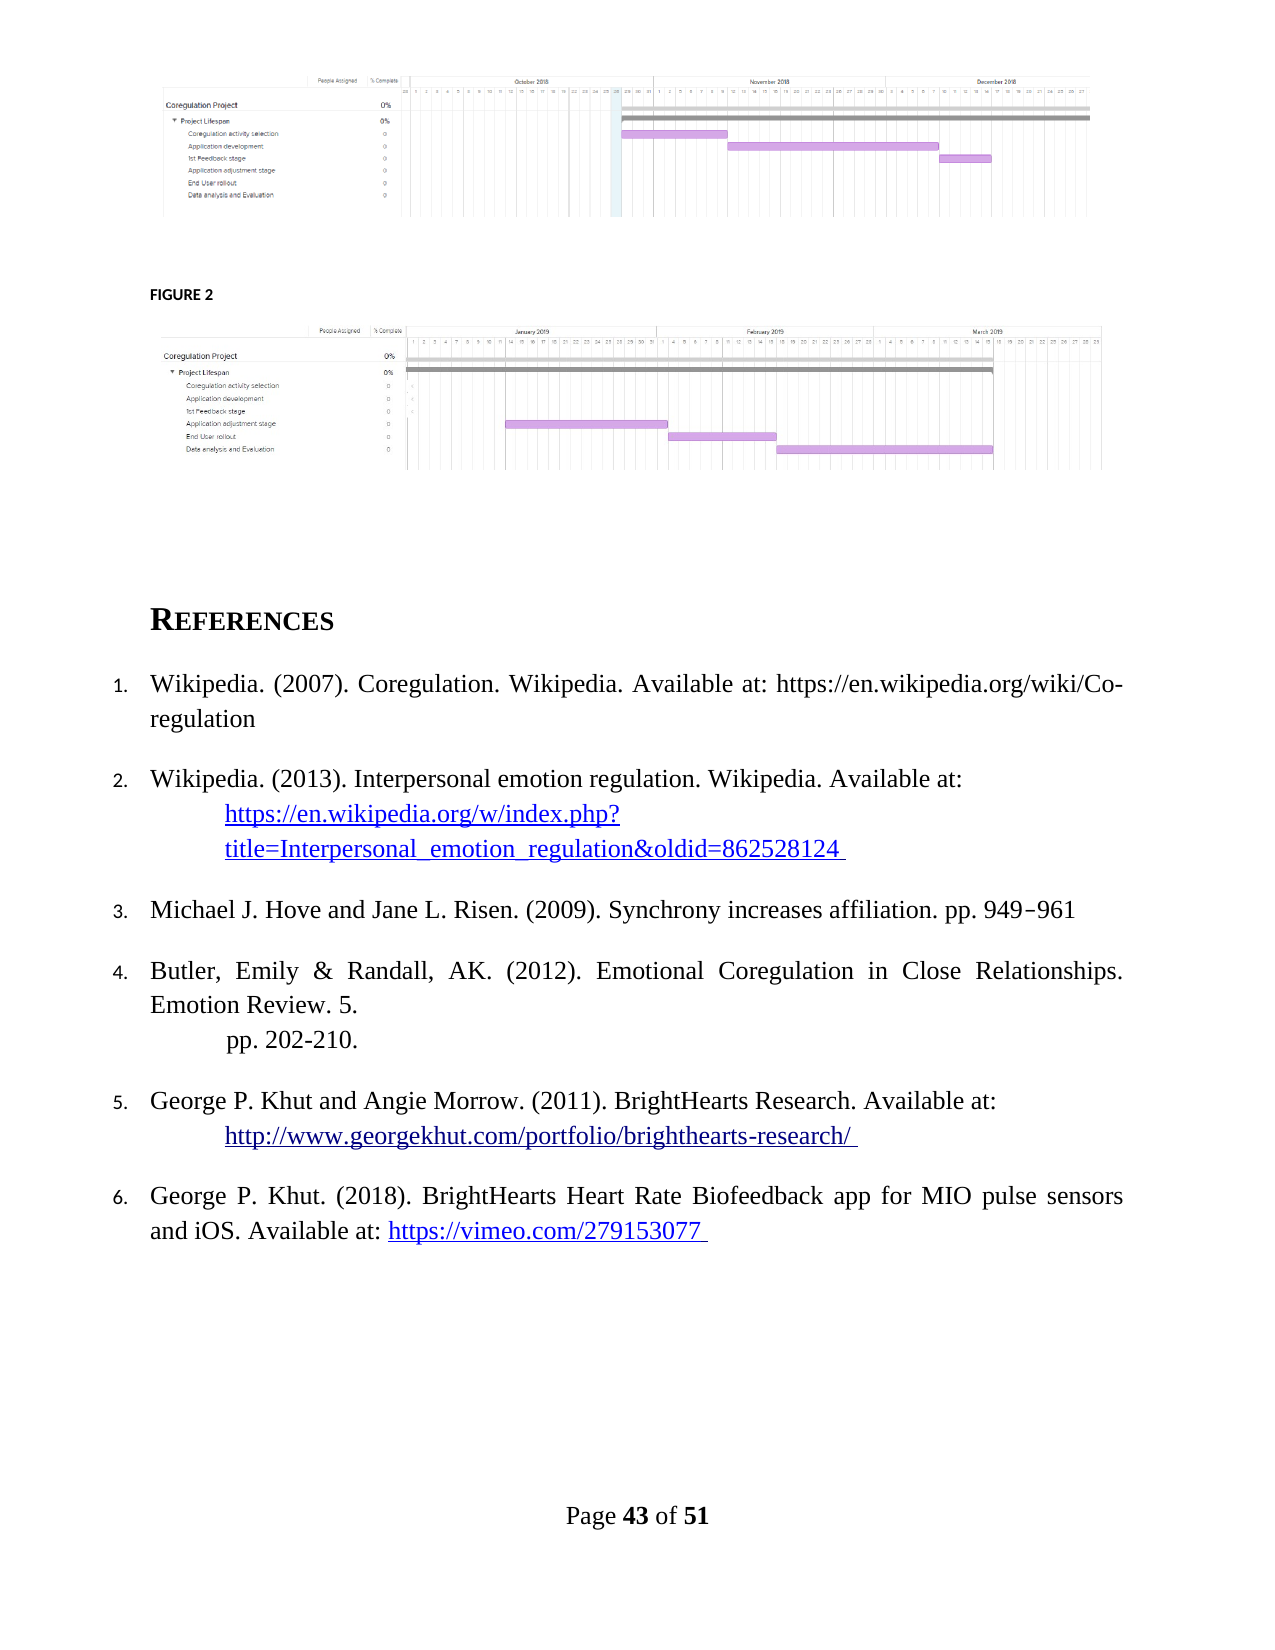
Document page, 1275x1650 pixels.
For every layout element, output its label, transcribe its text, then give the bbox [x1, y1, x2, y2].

list Michael J. Hove and Jane L. Risen. (2009). Synchrony increases affiliation. pp. 949–961 [112, 893, 1125, 925]
text pp. 202-210. [226, 1024, 1125, 1054]
list Butler, Emily & Randall, AK. (2012). Emotional Coregulation in Close Relationships. Emotion Review. 5. [112, 955, 1125, 1019]
text http://www.georgekhut.com/portfolio/brighthearts-research/ [224, 1120, 1125, 1150]
list Wikipedia. (2013). Interpersonal emotion regulation. Wikipedia. Available at: [112, 763, 1125, 793]
text https://en.wikipedia.org/w/index.php?title=Interpersonal_emotion_regulation&oldid=862528124 [224, 798, 1125, 863]
list George P. Khut and Angie Morrow. (2011). BrightHearts Research. Available at: [112, 1085, 1125, 1115]
list George P. Khut. (2018). BrightHearts Heart Rate Biofeedback app for MIO pulse sensors and iOS. Available at: https://vimeo.com/279153077 [112, 1180, 1125, 1245]
list Wikipedia. (2007). Coregulation. Wikipedia. Available at: https://en.wikipedia.org/wiki/Co-regulation [112, 668, 1125, 733]
subtitle References [150, 599, 1125, 638]
